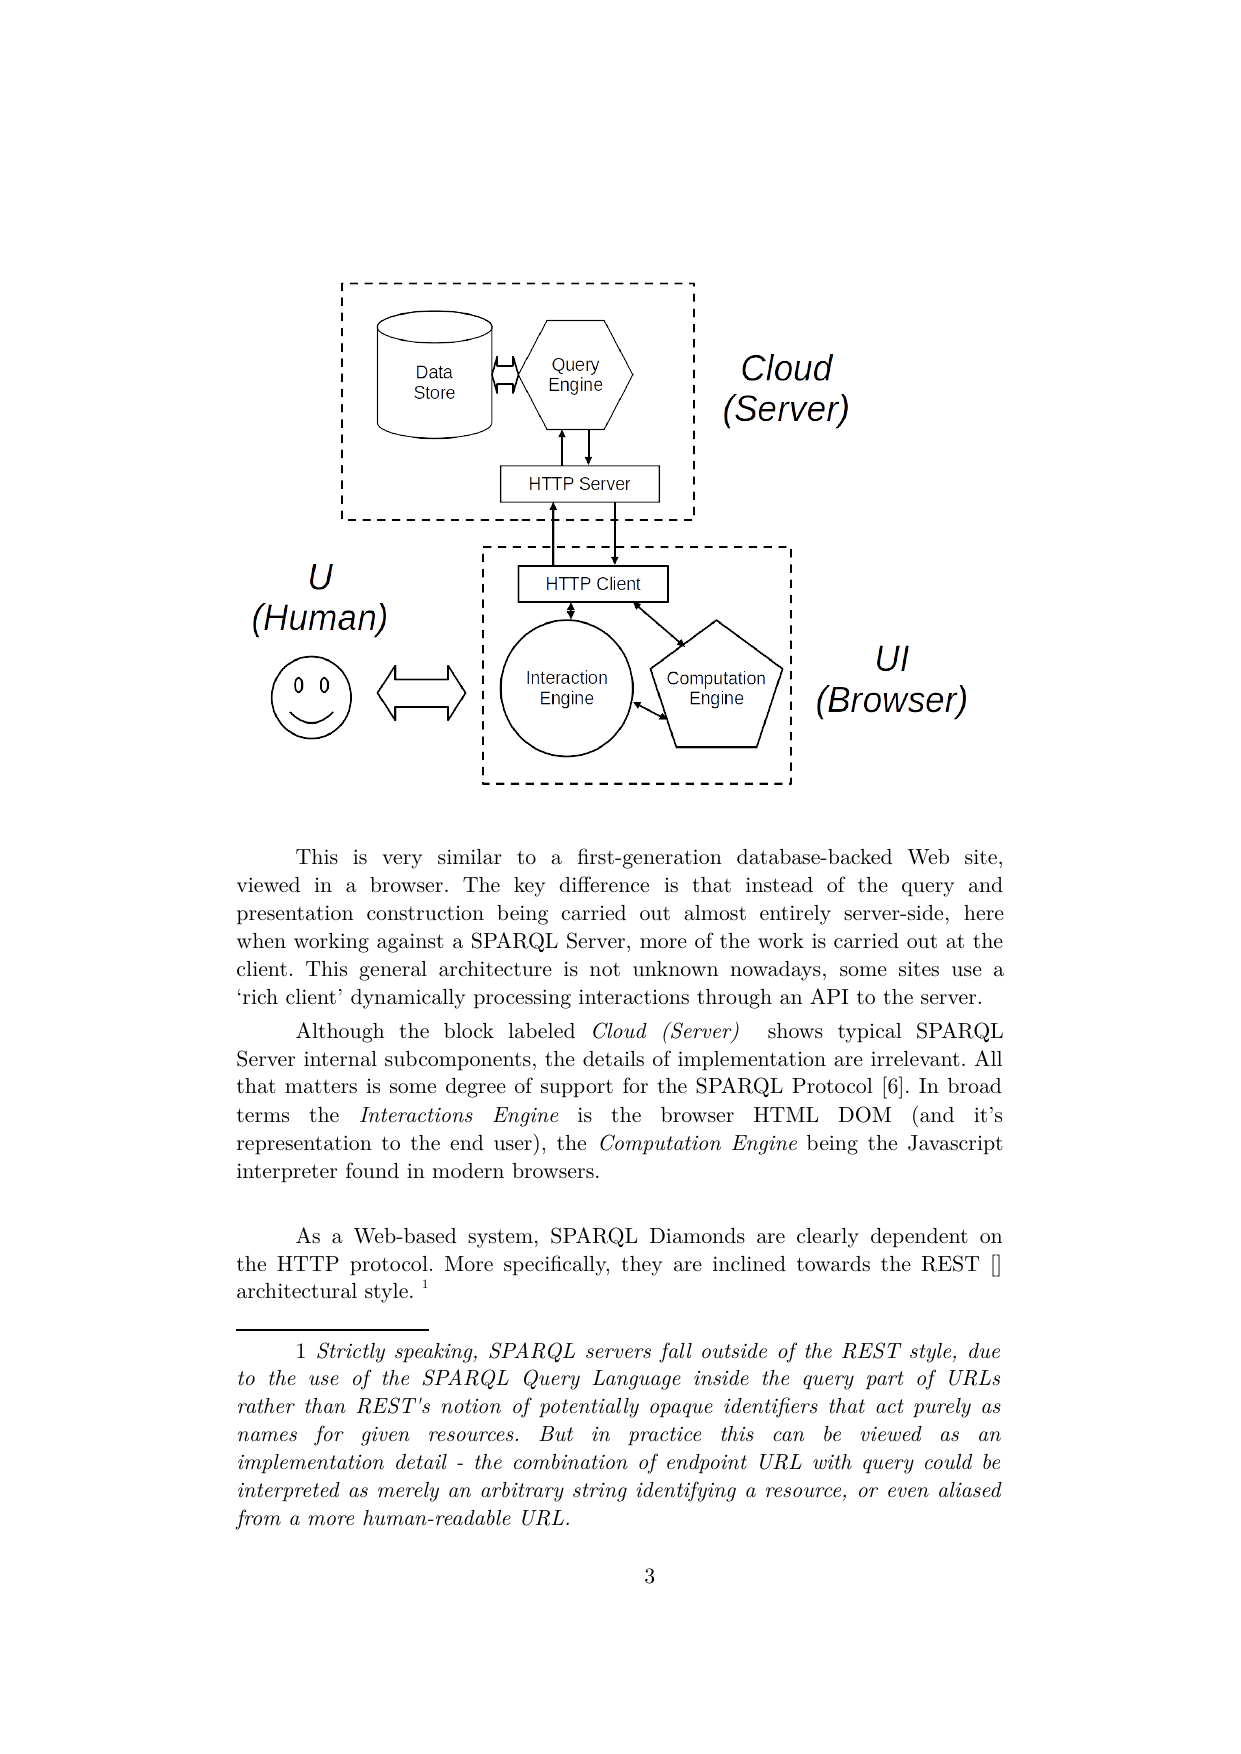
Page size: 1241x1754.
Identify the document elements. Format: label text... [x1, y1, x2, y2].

text Although the block labeled Cloud (Server) shows typical SPARQL Server internal subcomponents, the details of implementation are irrelevant. All that matters is some degree of support for the SPARQL Protocol [6]. In broad terms the Interactions Engine is the browser HTML DOM (and it’s representation to the end user), the Computation Engine being the Javascript interpreter found in modern browsers. [236, 1016, 1004, 1184]
text As a Web-based system, SPARQL Diamonds are clearly dependent on the HTTP protocol. More specifically, they are inclined towards the REST [] architectural style. [236, 1221, 1004, 1305]
text Strictly speaking, SPARQL servers fall outside of the REST style, due to the use of the SPARQL Query Language inside the query part of URLs rather than REST's notion of potentially opaque identifiers that act purely as names for given resources. But in practice this can be viewed as an implementation detail - the combination of endpoint URL with query could be interpreted as merely an arbitrary string identifying a resource, or even aliased from a more human-readable URL. [236, 1336, 1004, 1531]
picture [236, 265, 1004, 809]
text This is very similar to a first-generation database-backed Web site, viewed in a browser. The key difference is that instead of the query and presentation construction being carried out almost entirely server-side, here when working against a SPARQL Server, more of the work is carried out at the client. This general architecture is not unknown nowadays, some sites use a ‘rich client’ dynamically processing interactions through an API to the server. [236, 842, 1004, 1010]
